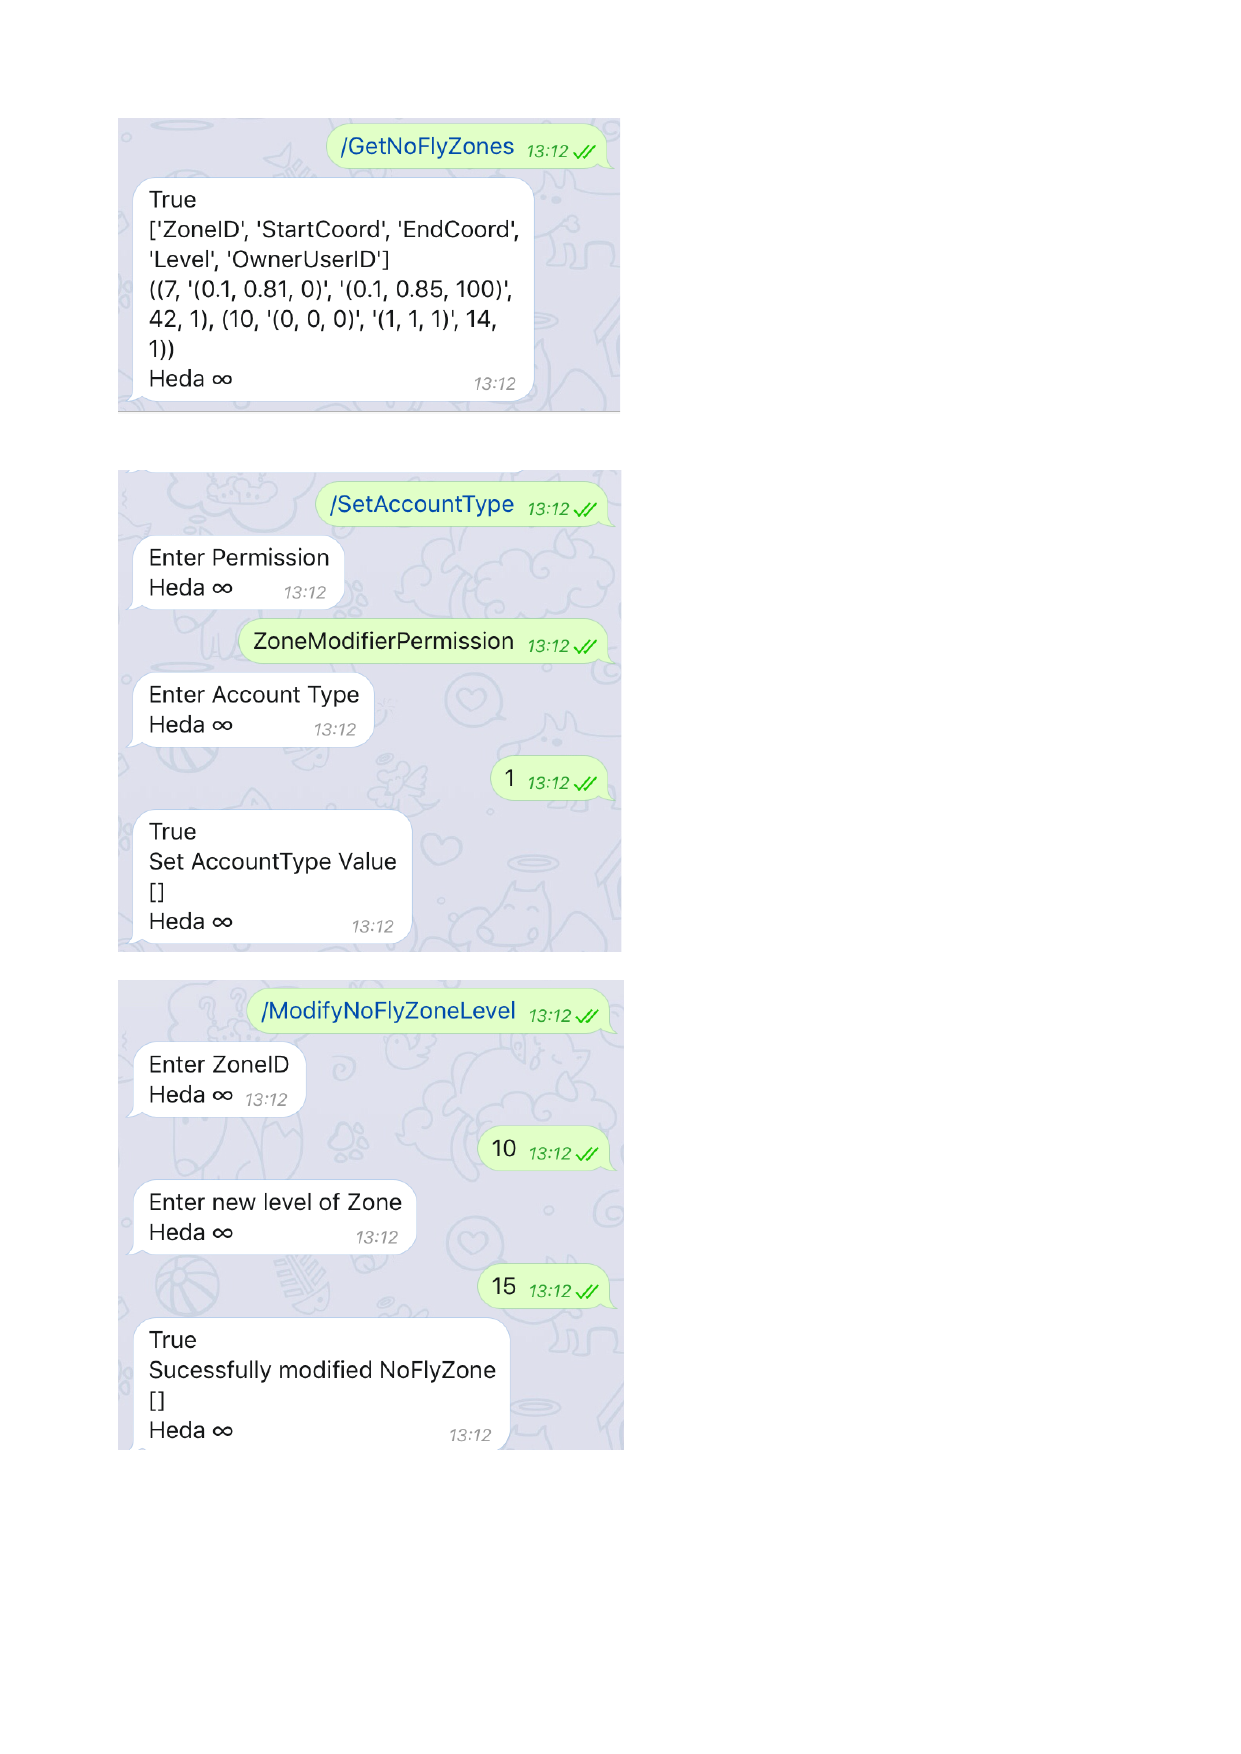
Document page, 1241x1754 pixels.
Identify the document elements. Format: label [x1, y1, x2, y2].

picture [118, 470, 622, 952]
picture [118, 118, 621, 414]
picture [118, 980, 622, 1450]
